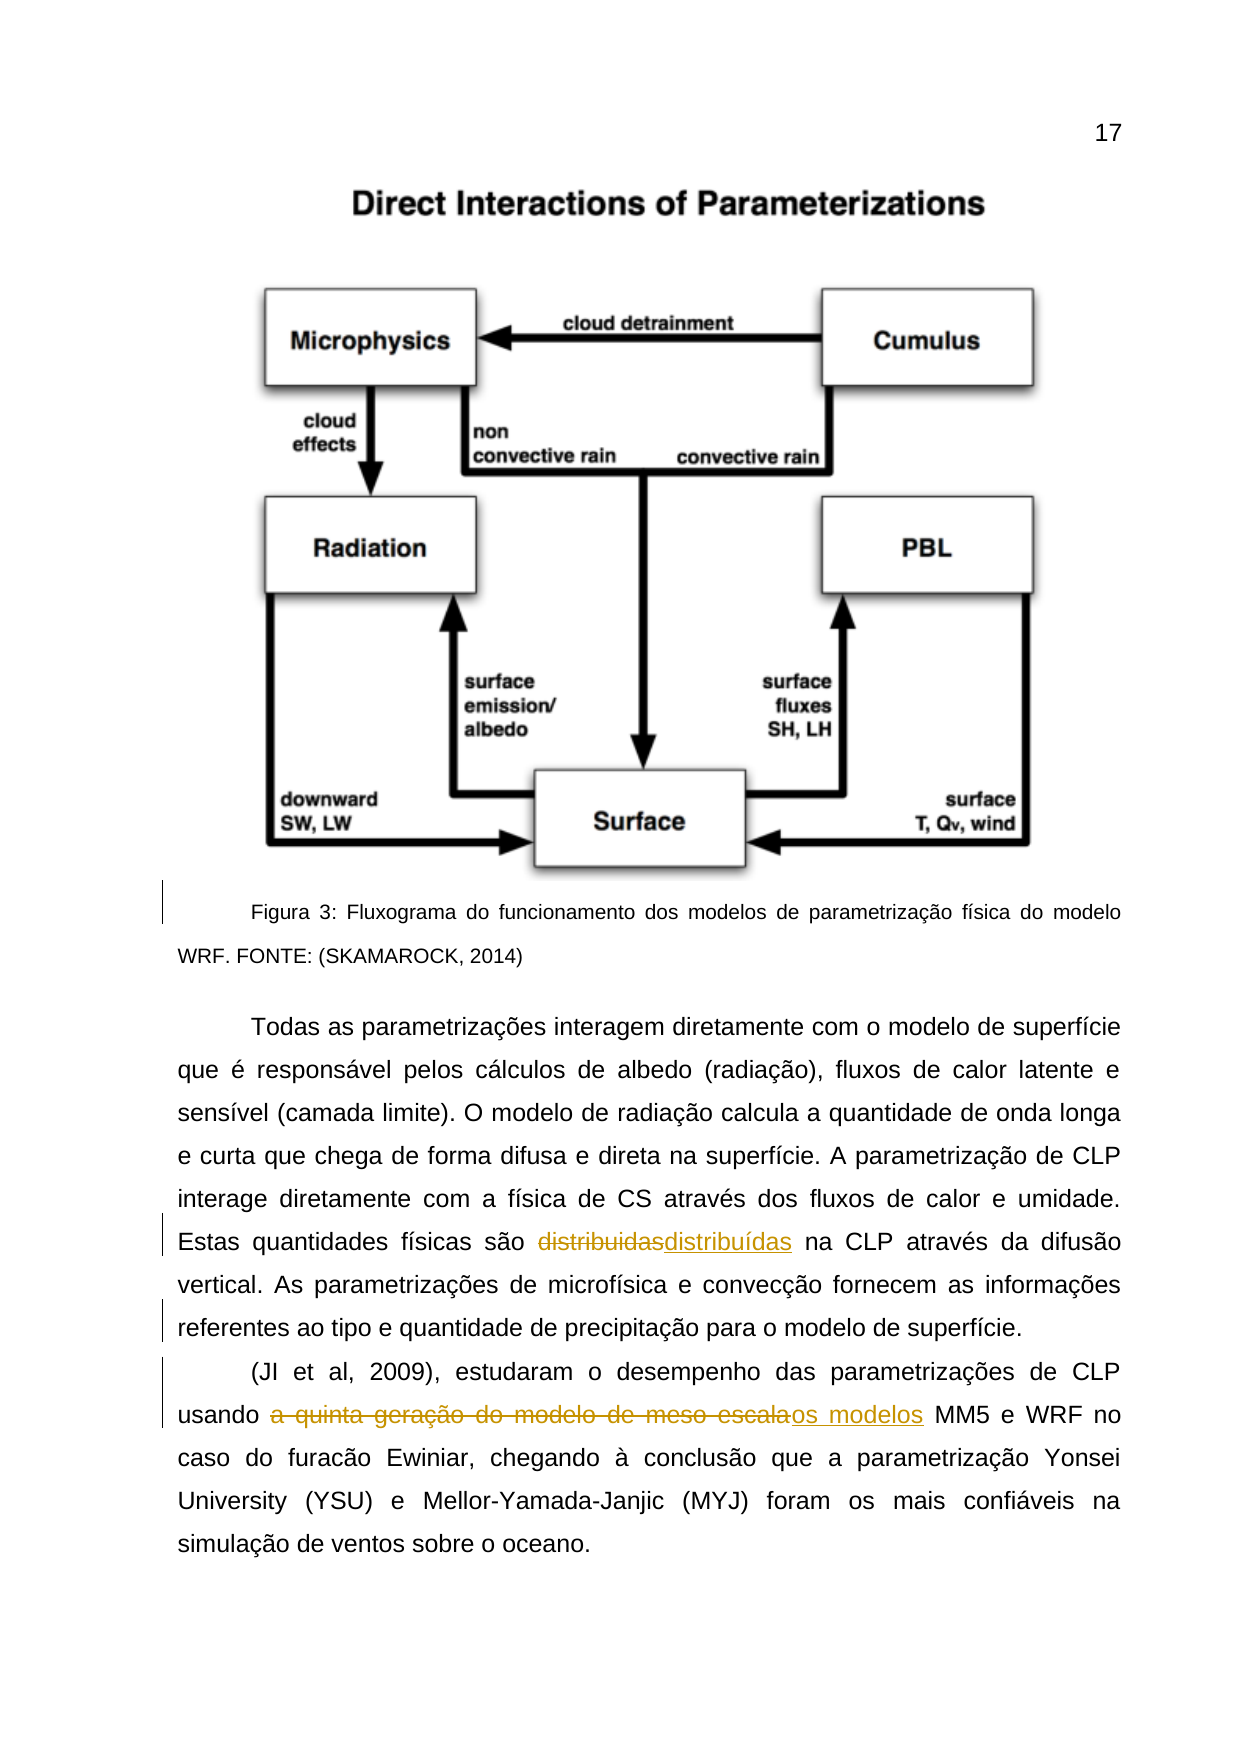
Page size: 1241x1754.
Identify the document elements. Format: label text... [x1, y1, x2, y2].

text Figura 3: Fluxograma do funcionamento dos modelos de parametrização física do modelo WRF. FONTE: (SKAMAROCK, 2014) [177, 177, 1122, 968]
picture [244, 177, 1055, 881]
text Todas as parametrizações interagem diretamente com o modelo de superfície que é responsável pelos cálculos de albedo (radiação), fluxos de calor latente e sensível (camada limite). O modelo de radiação calcula a quantidade de onda longa e curta que chega de forma difusa e direta na superfície. A parametrização de CLP interage diretamente com a física de CS através dos fluxos de calor e umidade. Estas quantidades físicas são distribuídas na CLP através da difusão vertical. As parametrizações de microfísica e convecção fornecem as informações referentes ao tipo e quantidade de precipitação para o modelo de superfície. [177, 1012, 1122, 1342]
text (JI et al, 2009), estudaram o desempenho das parametrizações de CLP usando os modelos MM5 e WRF no caso do furacão Ewiniar, chegando à conclusão que a parametrização Yonsei University (YSU) e Mellor-Yamada-Janjic (MYJ) foram os mais confiáveis na simulação de ventos sobre o oceano. [177, 1357, 1122, 1558]
